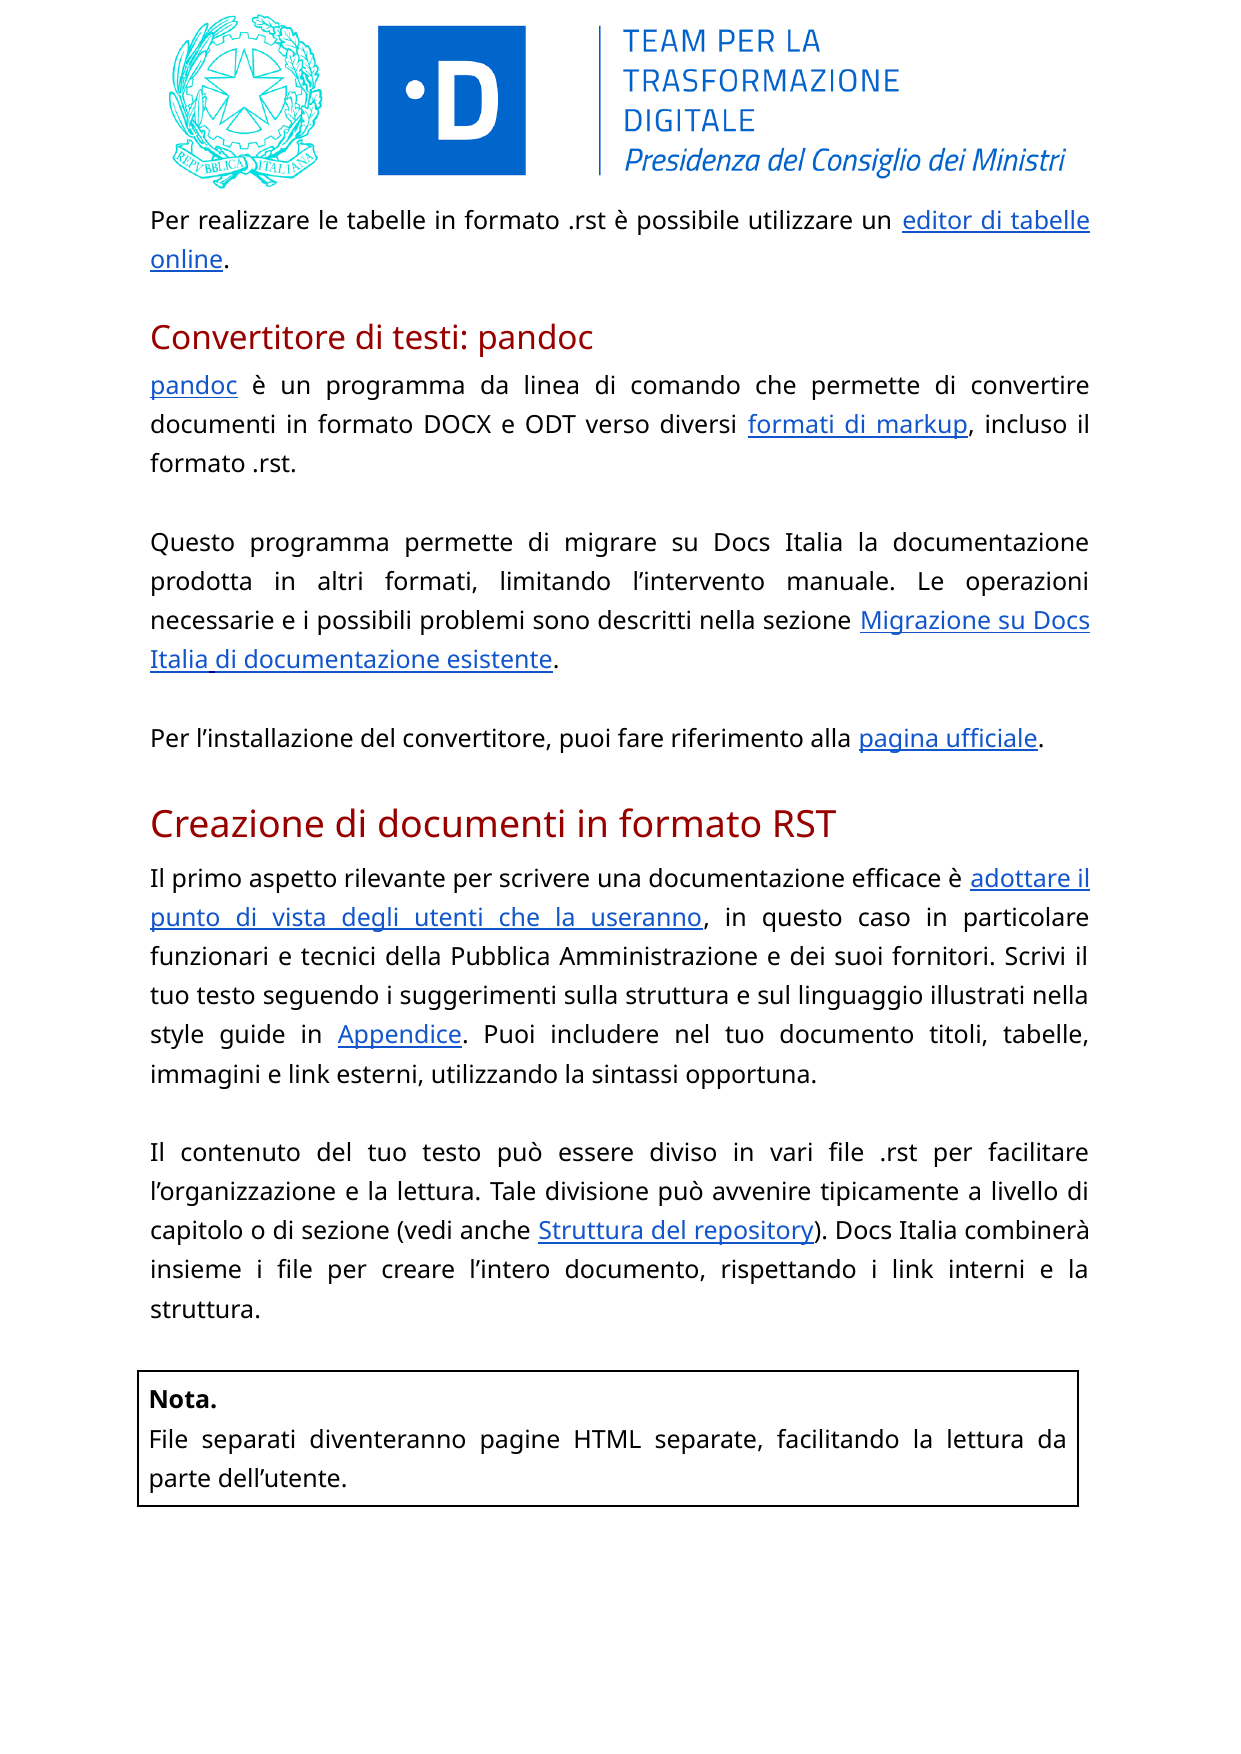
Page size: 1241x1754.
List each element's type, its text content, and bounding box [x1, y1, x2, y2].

text Per realizzare le tabelle in formato .rst è possibile utilizzare un editor di tabelle online. [150, 203, 1090, 276]
text Il primo aspetto rilevante per scrivere una documentazione efficace è adottare il punto di vista degli utenti che la useranno, in questo caso in particolare funzionari e tecnici della Pubblica Amministrazione e dei suoi fornitori. Scrivi il tuo testo seguendo i suggerimenti sulla struttura e sul linguaggio illustrati nella style guide in Appendice. Puoi includere nel tuo documento titoli, tabelle, immagini e link esterni, utilizzando la sintassi opportuna. [150, 860, 1090, 1090]
text pandoc è un programma da linea di comando che permette di convertire documenti in formato DOCX e ODT verso diversi formati di markup, incluso il formato .rst. [150, 368, 1090, 480]
subtitle Convertitore di testi: pandoc [150, 314, 1090, 359]
picture [150, 0, 1091, 203]
text Questo programma permette di migrare su Docs Italia la documentazione prodotta in altri formati, limitando l’intervento manuale. Le operazioni necessarie e i possibili problemi sono descritti nella sezione Migrazione su Docs Italia di documentazione esistente. [150, 524, 1090, 676]
table_header Nota. File separati diventeranno pagine HTML separate, facilitando la lettura da parte dell’utente. [139, 1372, 1077, 1505]
subtitle Creazione di documenti in formato RST [150, 797, 1090, 848]
text Per l’installazione del convertitore, puoi fare riferimento alla pagina ufficiale. [150, 720, 1090, 754]
text Il contenuto del tuo testo può essere diviso in vari file .rst per facilitare l’organizzazione e la lettura. Tale divisione può avvenire tipicamente a livello di capitolo o di sezione (vedi anche Struttura del repository). Docs Italia combinerà insieme i file per creare l’intero documento, rispettando i link interni e la struttura. [150, 1134, 1090, 1325]
